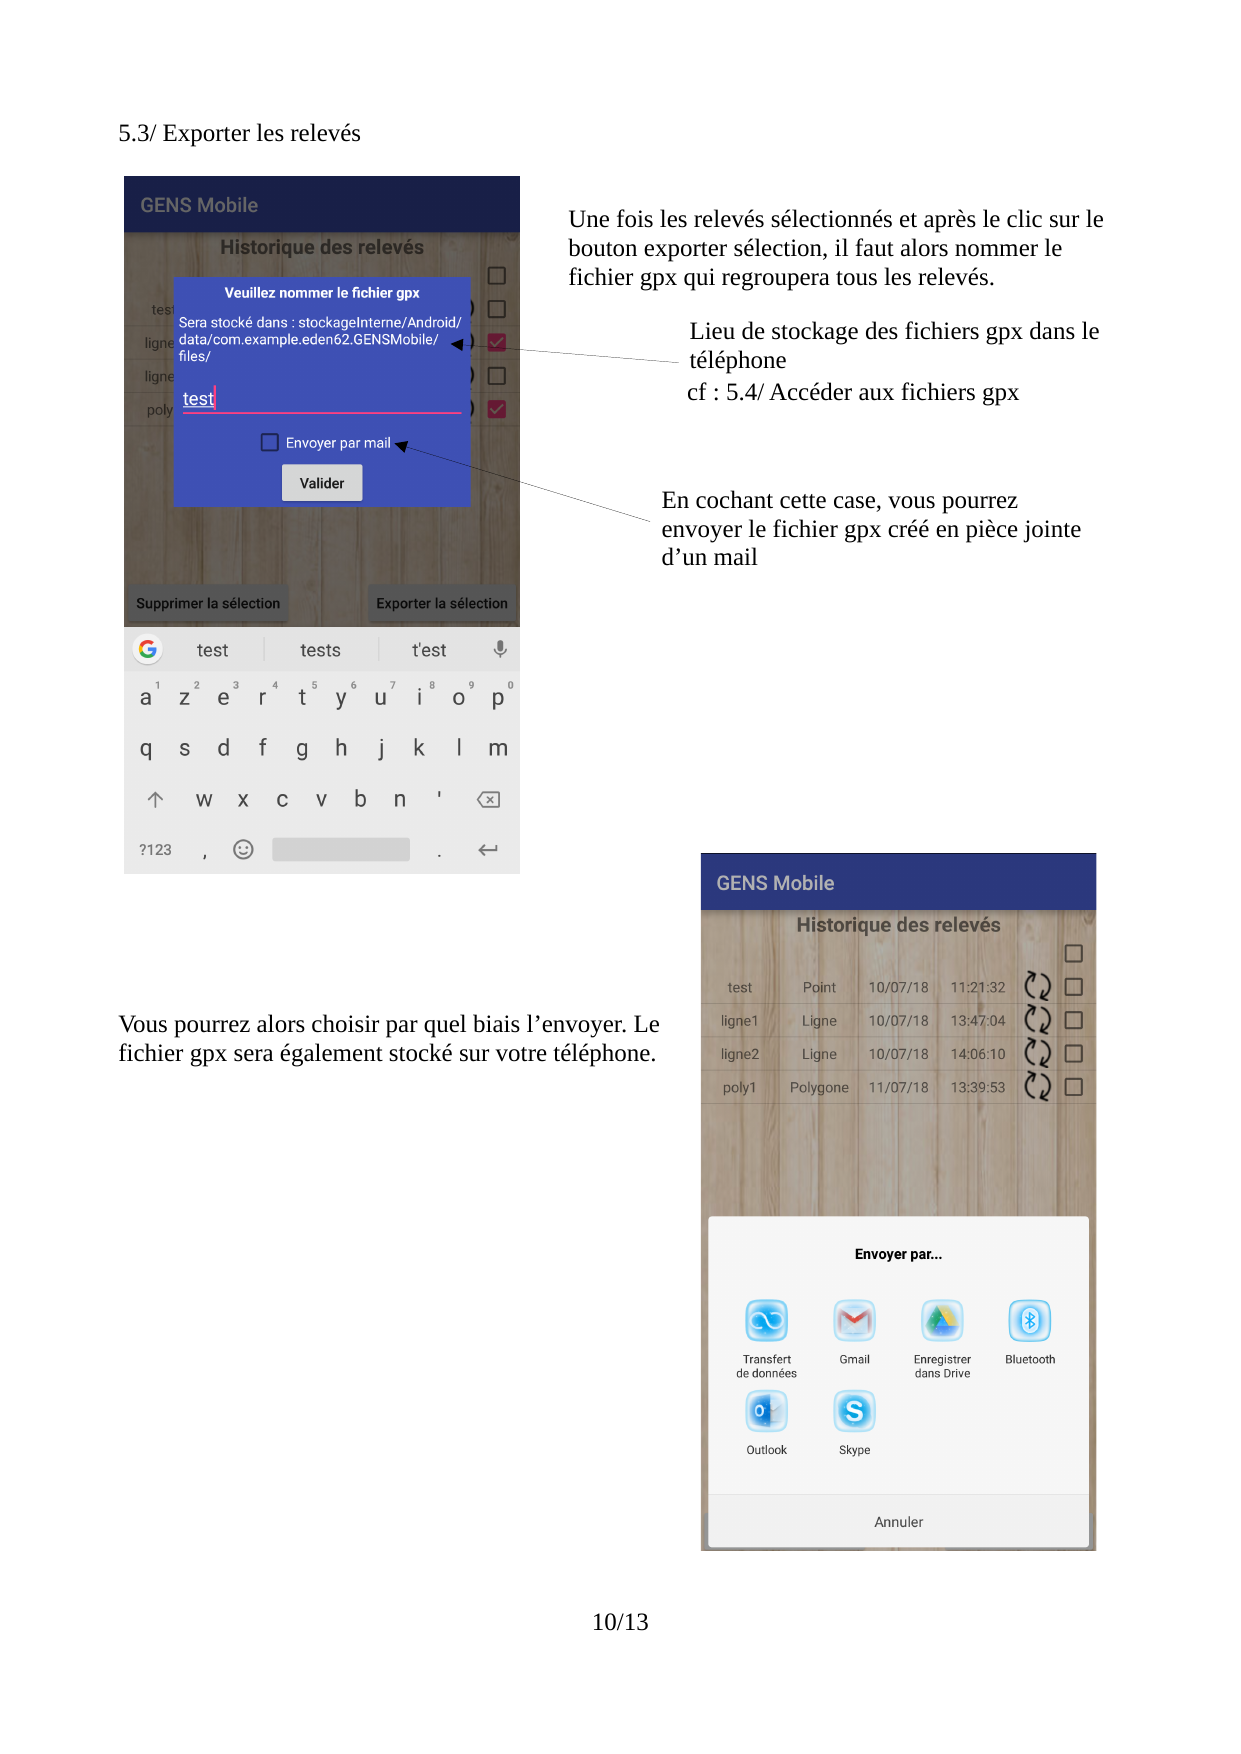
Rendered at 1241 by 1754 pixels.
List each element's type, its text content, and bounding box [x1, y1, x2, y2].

text 5.3/ Exporter les relevés [118, 118, 1122, 147]
picture [700, 853, 1097, 1551]
picture [124, 176, 520, 874]
text Une fois les relevés sélectionnés et après le clic sur le bouton exporter sélection, il faut alors nommer le fichier gpx qui regroupera tous les relevés. [520, 204, 1122, 291]
text cf : 5.4/ Accéder aux fichiers gpx [520, 377, 1122, 406]
text Vous pourrez alors choisir par quel biais l’envoyer. Le fichier gpx sera également stocké sur votre téléphone. [118, 1009, 700, 1067]
